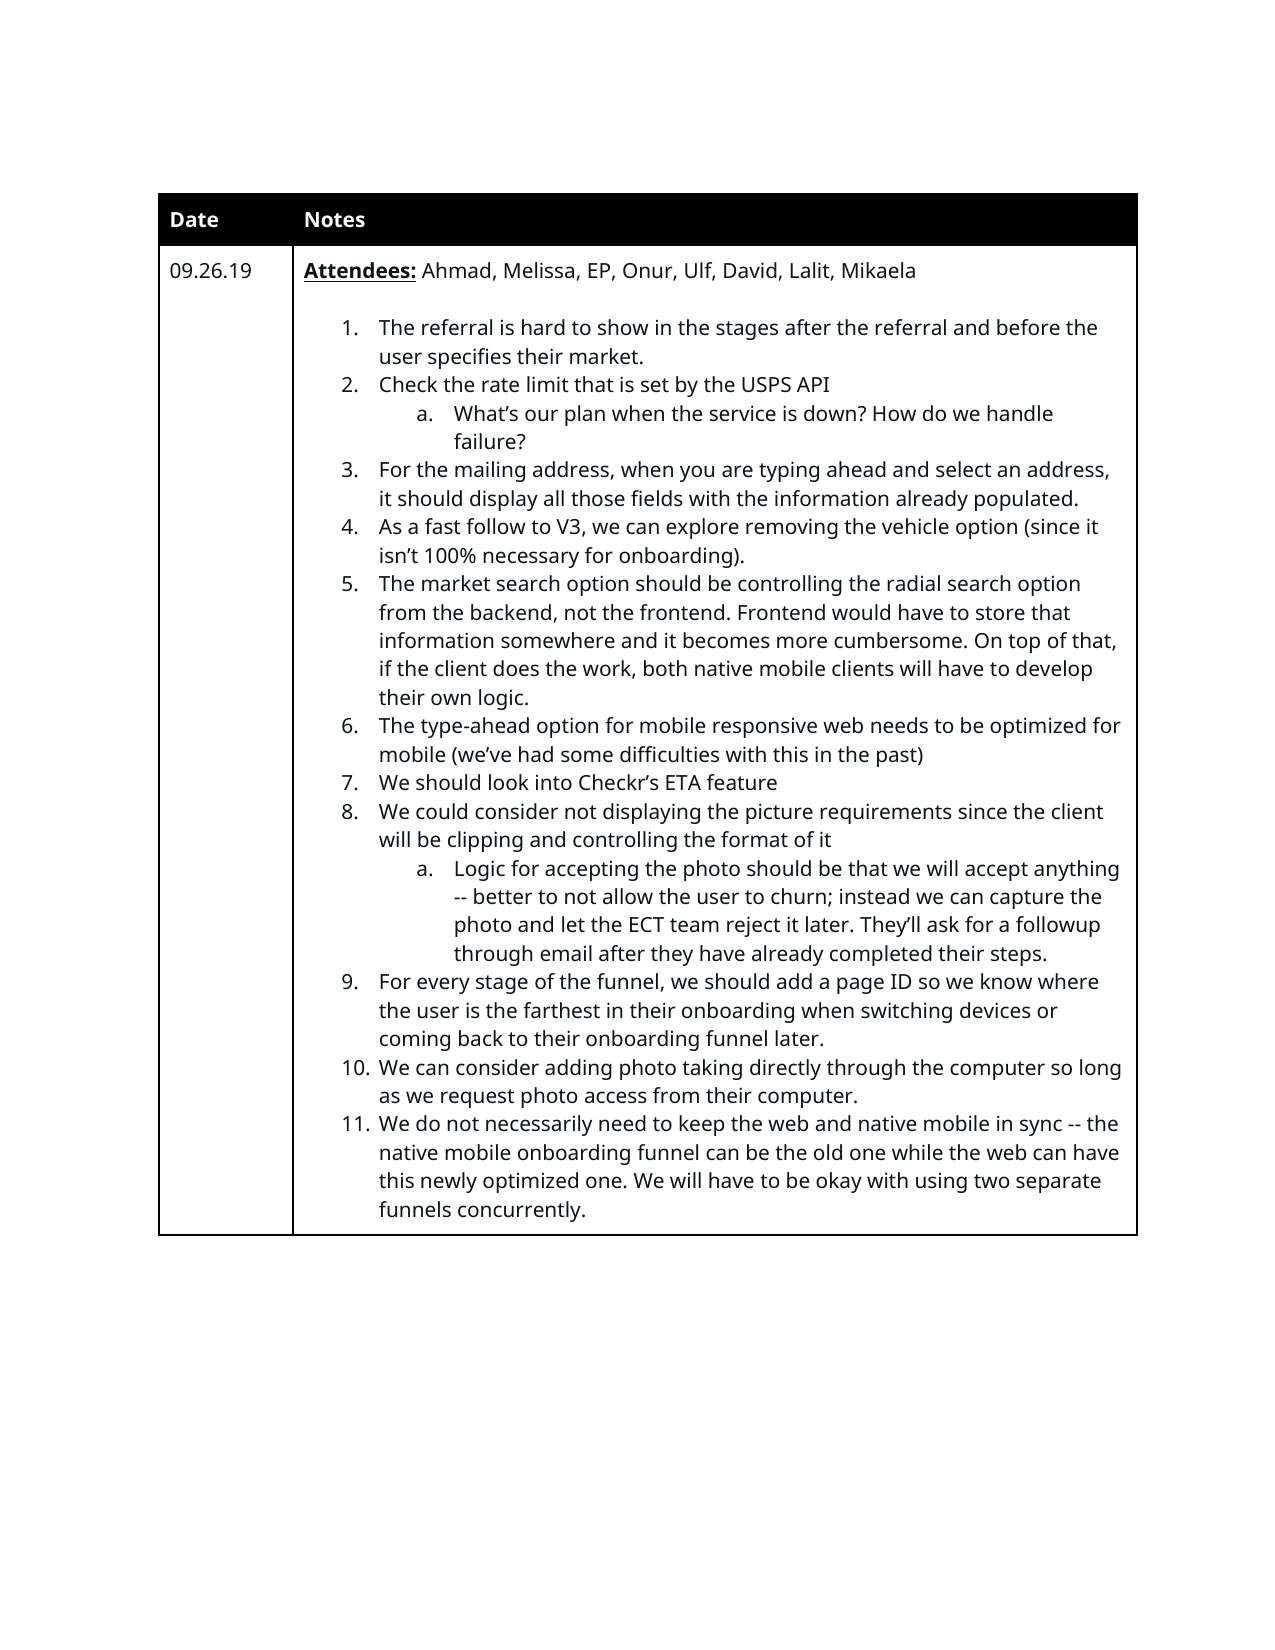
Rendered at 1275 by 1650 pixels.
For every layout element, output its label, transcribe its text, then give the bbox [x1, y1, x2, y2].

table_cell 09.26.19 [160, 246, 292, 1234]
table_cell Attendees: Ahmad, Melissa, EP, Onur, Ulf, David, Lalit, Mikaela The referral is hard to show in the stages after the referral and before the user specifies their market. Check the rate limit that is set by the USPS API What’s our plan when the service is down? How do we handle failure? For the mailing address, when you are typing ahead and select an address, it should display all those fields with the information already populated. As a fast follow to V3, we can explore removing the vehicle option (since it isn’t 100% necessary for onboarding). The market search option should be controlling the radial search option from the backend, not the frontend. Frontend would have to store that information somewhere and it becomes more cumbersome. On top of that, if the client does the work, both native mobile clients will have to develop their own logic. The type-ahead option for mobile responsive web needs to be optimized for mobile (we’ve had some difficulties with this in the past) We should look into Checkr’s ETA feature We could consider not displaying the picture requirements since the client will be clipping and controlling the format of it Logic for accepting the photo should be that we will accept anything -- better to not allow the user to churn; instead we can capture the photo and let the ECT team reject it later. They’ll ask for a followup through email after they have already completed their steps. For every stage of the funnel, we should add a page ID so we know where the user is the farthest in their onboarding when switching devices or coming back to their onboarding funnel later. We can consider adding photo taking directly through the computer so long as we request photo access from their computer. We do not necessarily need to keep the web and native mobile in sync -- the native mobile onboarding funnel can be the old one while the web can have this newly optimized one. We will have to be okay with using two separate funnels concurrently. [294, 246, 1136, 1234]
table_header Date [160, 195, 292, 244]
table_header Notes [294, 195, 1136, 244]
